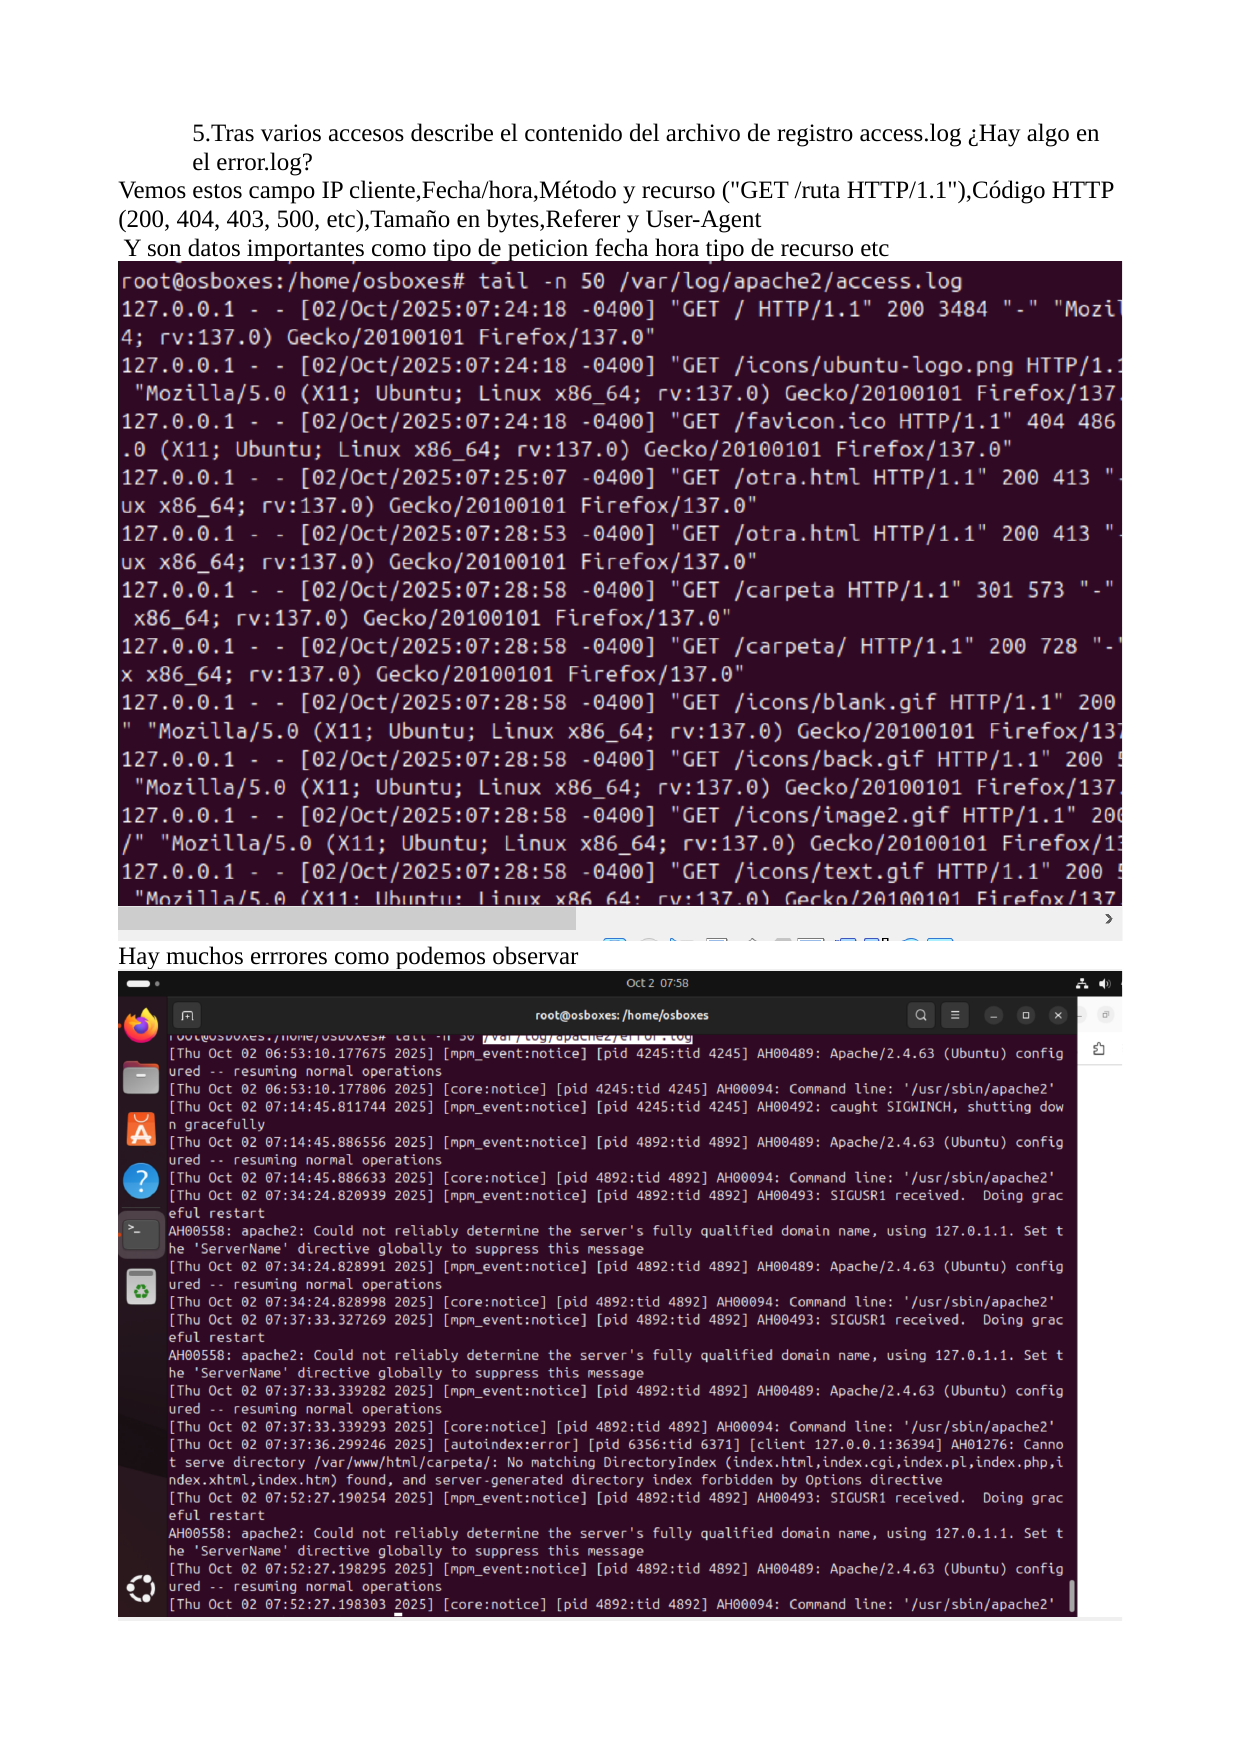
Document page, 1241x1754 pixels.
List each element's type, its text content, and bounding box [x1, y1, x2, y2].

text Vemos estos campo IP cliente,Fecha/hora,Método y recurso ("GET /ruta HTTP/1.1"),Código HTTP (200, 404, 403, 500, etc),Tamaño en bytes,Referer y User-Agent [118, 176, 1122, 233]
picture [118, 261, 1123, 941]
text Y son datos importantes como tipo de peticion fecha hora tipo de recurso etc [118, 233, 1122, 261]
text 5.Tras varios accesos describe el contenido del archivo de registro access.log ¿Hay algo en el error.log? [118, 118, 1122, 176]
text Hay muchos errrores como podemos observar [118, 941, 1122, 969]
picture [118, 969, 1123, 1621]
